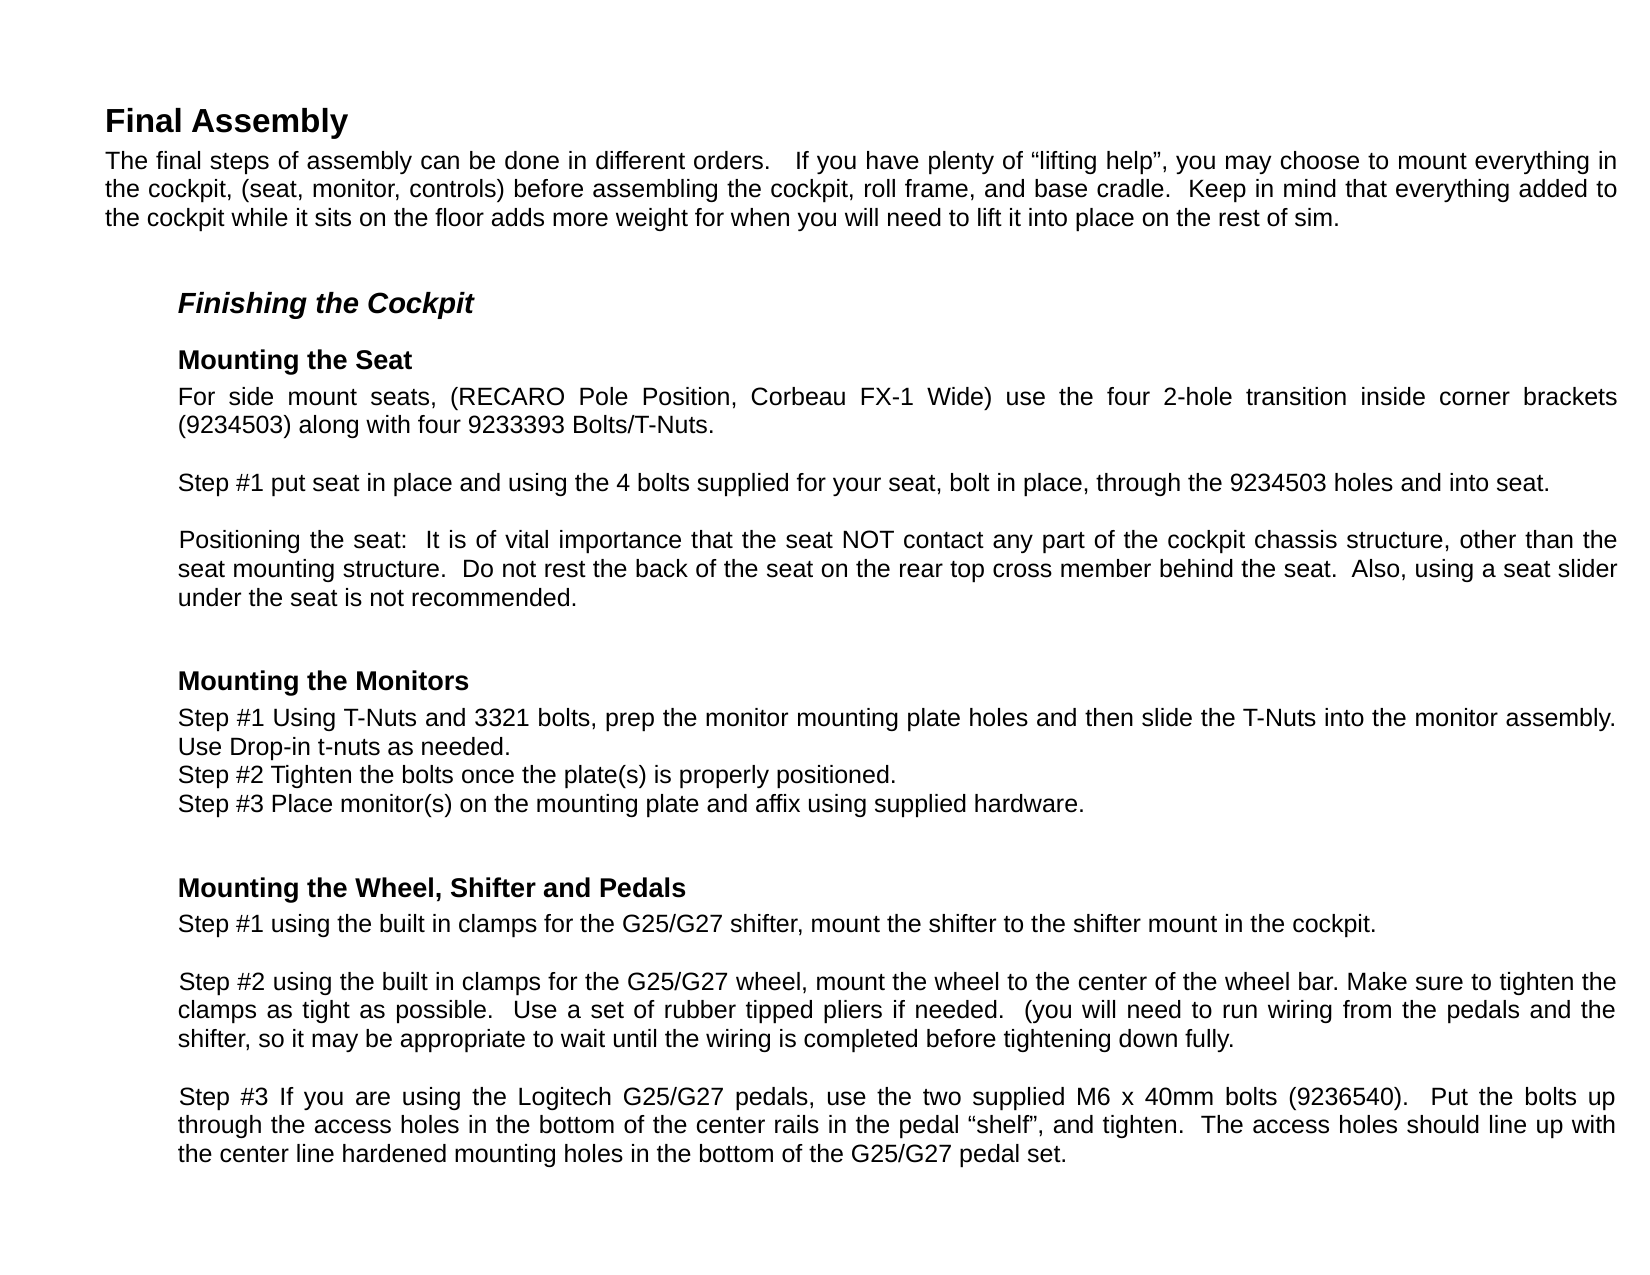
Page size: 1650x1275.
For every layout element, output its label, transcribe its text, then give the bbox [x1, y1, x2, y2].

text Positioning the seat: It is of vital importance that the seat NOT contact any part of the cockpit chassis structure, other than the seat mounting structure. Do not rest the back of the seat on the rear top cross member behind the seat. Also, using a seat slider under the seat is not recommended. [178, 525, 1620, 612]
text The final steps of assembly can be done in different orders. If you have plenty of “lifting help”, you may choose to mount everything in the cockpit, (seat, monitor, controls) before assembling the cockpit, roll frame, and base cradle. Keep in mind that everything added to the cockpit while it sits on the floor adds more weight for when you will need to lift it into place on the rest of sim. [105, 146, 1620, 232]
subtitle Final Assembly [105, 101, 1620, 139]
text Step #2 Tighten the bolts once the plate(s) is properly positioned. [105, 760, 1620, 789]
subtitle Finishing the Cockpit [30, 286, 1620, 319]
text Step #3 Place monitor(s) on the mounting plate and affix using supplied hardware. [105, 789, 1620, 818]
text Step #3 If you are using the Logitech G25/G27 pedals, use the two supplied M6 x 40mm bolts (9236540). Put the bolts up through the access holes in the bottom of the center rails in the pedal “shelf”, and tighten. The access holes should line up with the center line hardened mounting holes in the bottom of the G25/G27 pedal set. [178, 1082, 1620, 1168]
text Step #1 using the built in clamps for the G25/G27 shifter, mount the shifter to the shifter mount in the cockpit. [105, 909, 1620, 938]
subtitle Mounting the Monitors [30, 665, 1620, 697]
text Step #1 Using T-Nuts and 3321 bolts, prep the monitor mounting plate holes and then slide the T-Nuts into the monitor assembly. Use Drop-in t-nuts as needed. [178, 703, 1620, 760]
subtitle Mounting the Seat [104, 344, 1620, 375]
text Step #2 using the built in clamps for the G25/G27 wheel, mount the wheel to the center of the wheel bar. Make sure to tighten the clamps as tight as possible. Use a set of rubber tipped pliers if needed. (you will need to run wiring from the pedals and the shifter, so it may be appropriate to wait until the wiring is completed before tightening down fully. [178, 967, 1620, 1053]
subtitle Mounting the Wheel, Shifter and Pedals [30, 872, 1620, 903]
text Step #1 put seat in place and using the 4 bolts supplied for your seat, bolt in place, through the 9234503 holes and into seat. [30, 468, 1620, 497]
text For side mount seats, (RECARO Pole Position, Corbeau FX-1 Wide) use the four 2-hole transition inside corner brackets (9234503) along with four 9233393 Bolts/T-Nuts. [178, 382, 1620, 439]
